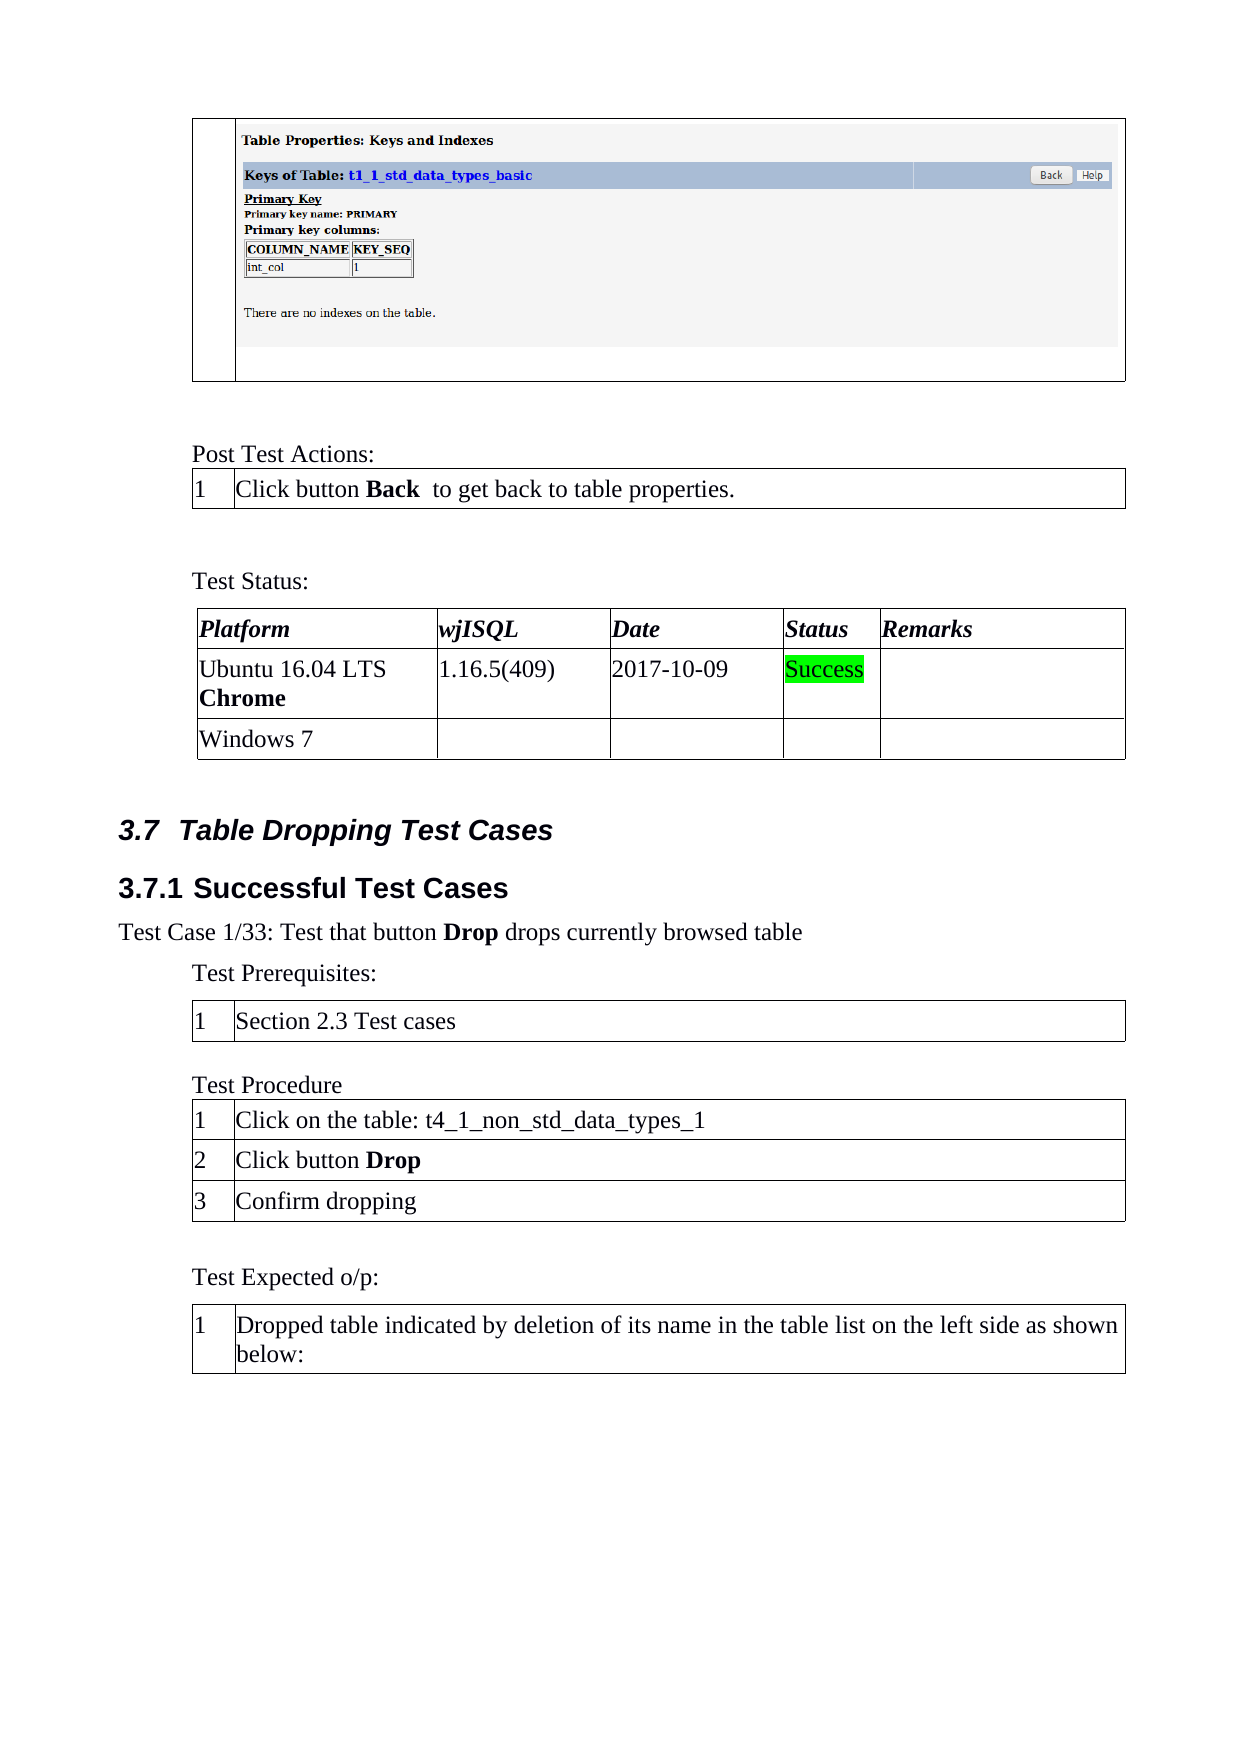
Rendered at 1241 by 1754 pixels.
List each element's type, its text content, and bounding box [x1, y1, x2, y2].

table_cell Windows 7 [198, 719, 437, 758]
table_cell Click button Drop [235, 1140, 1125, 1180]
table_header Click on the table: t4_1_non_std_data_types_1 [235, 1100, 1125, 1139]
subtitle Successful Test Cases [118, 871, 1122, 905]
table_header 1 [193, 1001, 234, 1041]
table_cell 2 [193, 1140, 234, 1180]
text Test Expected o/p: [118, 1262, 1122, 1291]
table_header Remarks [881, 609, 1125, 648]
text Test Procedure [118, 1070, 1122, 1098]
table_header 1 [193, 1100, 234, 1139]
table_cell [611, 719, 783, 758]
table_header Status [784, 609, 880, 648]
table_header Section 2.3 Test cases [235, 1001, 1125, 1041]
text Test Prerequisites: [118, 958, 1122, 987]
table_cell [438, 719, 610, 758]
subtitle Table Dropping Test Cases [118, 813, 1122, 846]
text Test Case 1/33: Test that button Drop drops currently browsed table [118, 917, 1122, 946]
table_cell [881, 648, 1125, 718]
table_cell Success [784, 649, 880, 718]
table_header Click button Back to get back to table properties. [235, 469, 1125, 508]
table_header 1 [193, 469, 234, 508]
table_cell [881, 718, 1125, 758]
text Post Test Actions: [118, 439, 1122, 467]
table_header Dropped table indicated by deletion of its name in the table list on the left side as shown below: [236, 1305, 1125, 1373]
text Test Status: [118, 566, 1122, 595]
table_cell 2017-10-09 [611, 649, 783, 718]
table_header [236, 119, 1125, 381]
table_header Date [611, 609, 783, 648]
table_cell 3 [193, 1181, 234, 1221]
table_header 1 [193, 1305, 235, 1373]
table_cell Ubuntu 16.04 LTS Chrome [198, 649, 437, 718]
table_header [193, 119, 235, 381]
table_header Platform [198, 609, 437, 648]
table_header wjISQL [438, 609, 610, 648]
table_cell [784, 719, 880, 758]
table_cell 1.16.5(409) [438, 649, 610, 718]
table_cell Confirm dropping [235, 1181, 1125, 1221]
picture [236, 124, 1118, 347]
